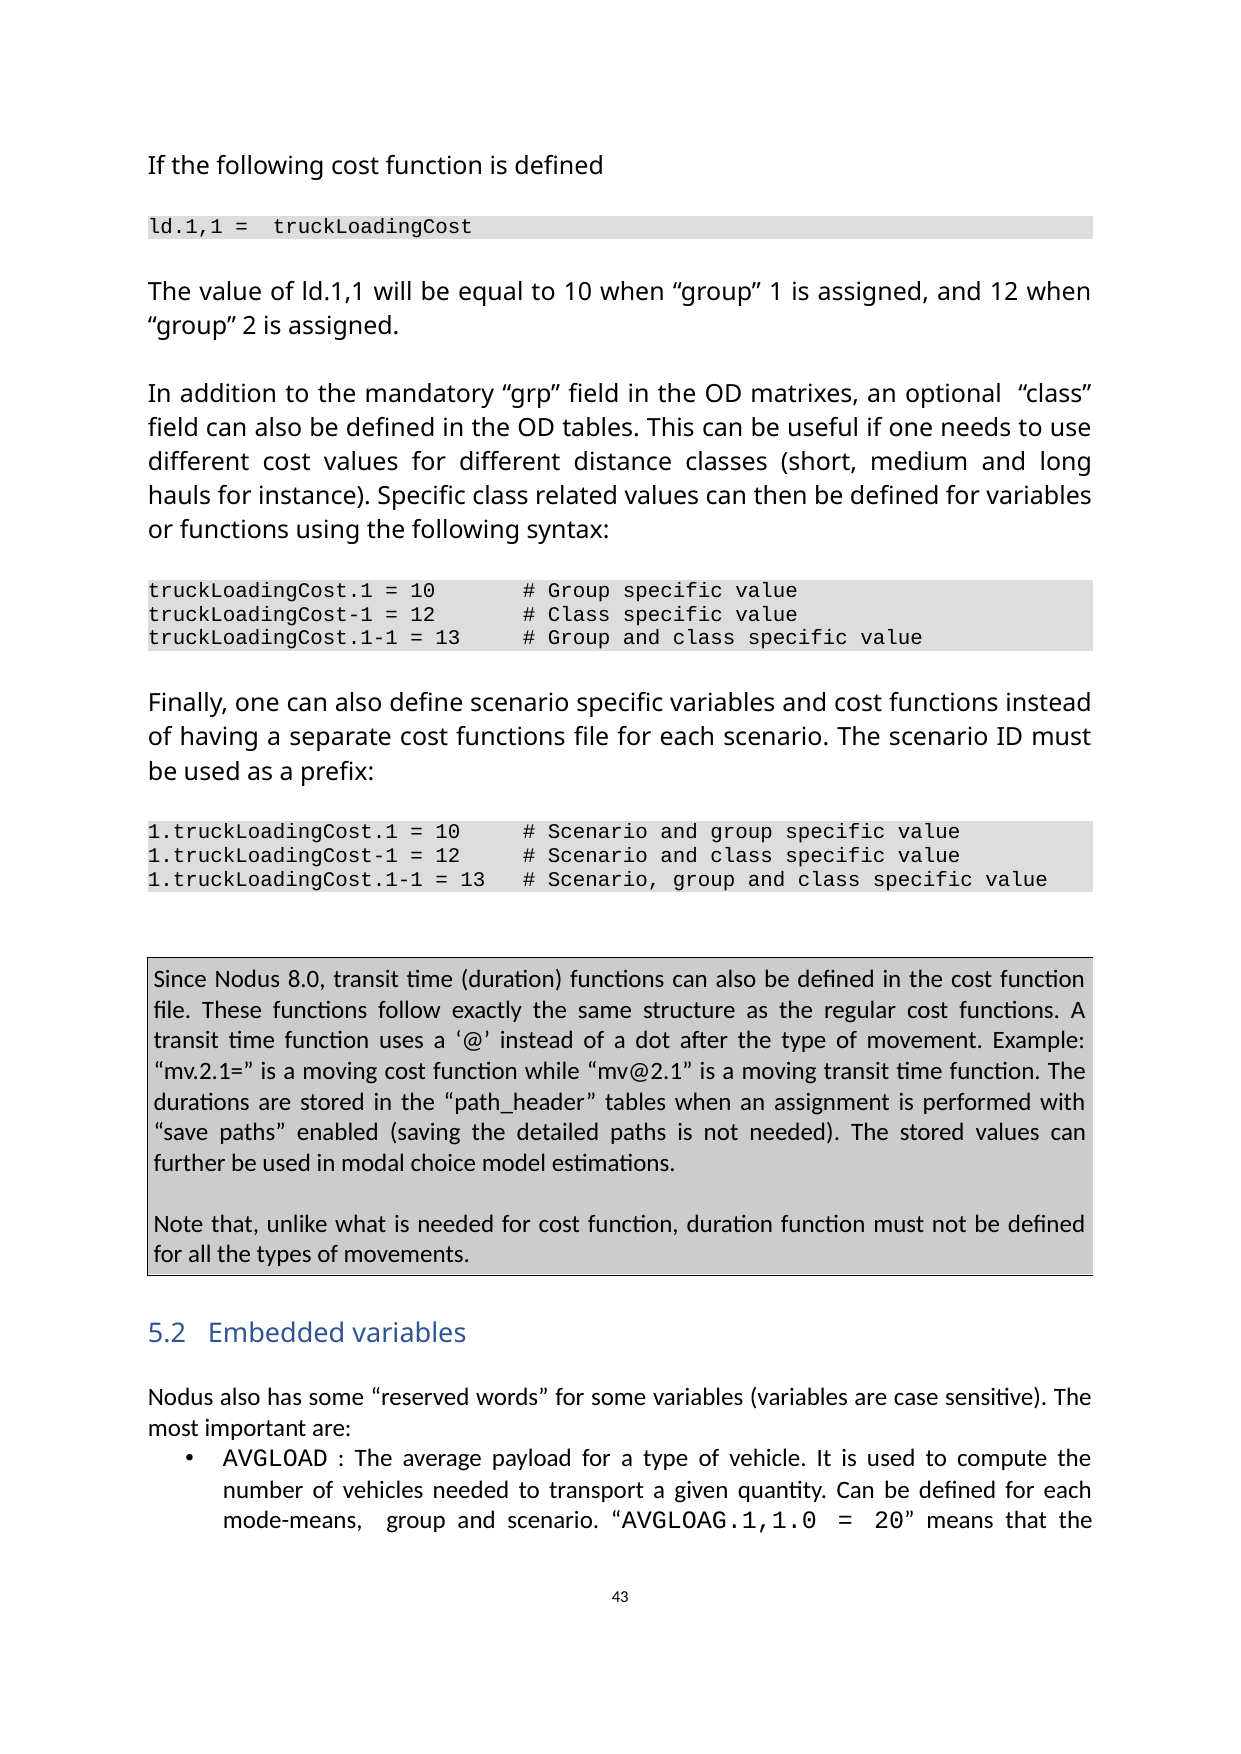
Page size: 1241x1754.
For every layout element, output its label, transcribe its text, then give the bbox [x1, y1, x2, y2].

text truckLoadingCost.1-1 = 13 # Group and class specific value [148, 627, 1093, 651]
text ld.1,1 = truckLoadingCost [148, 216, 1093, 239]
text Nodus also has some “reserved words” for some variables (variables are case sensitive). The most important are: [148, 1381, 1093, 1442]
subtitle Embedded variables [148, 1314, 1093, 1351]
text 1.truckLoadingCost.1 = 10 # Scenario and group specific value [148, 821, 1093, 845]
text truckLoadingCost-1 = 12 # Class specific value [148, 604, 1093, 627]
text If the following cost function is defined [148, 148, 1093, 182]
text Finally, one can also define scenario specific variables and cost functions instead of having a separate cost functions file for each scenario. The scenario ID must be used as a prefix: [148, 685, 1093, 787]
table_header Since Nodus 8.0, transit time (duration) functions can also be defined in the cost function file. These functions follow exactly the same structure as the regular cost functions. A transit time function uses a ‘@’ instead of a dot after the type of movement. Example: “mv.2.1=” is a moving cost function while “mv@2.1” is a moving transit time function. The durations are stored in the “path_header” tables when an assignment is performed with “save paths” enabled (saving the detailed paths is not needed). The stored values can further be used in modal choice model estimations. Note that, unlike what is needed for cost function, duration function must not be defined for all the types of movements. [148, 958, 1093, 1274]
text 1.truckLoadingCost-1 = 12 # Scenario and class specific value [148, 845, 1093, 868]
text The value of ld.1,1 will be equal to 10 when “group” 1 is assigned, and 12 when “group” 2 is assigned. [148, 273, 1093, 342]
list AVGLOAD : The average payload for a type of vehicle. It is used to compute the number of vehicles needed to transport a given quantity. Can be defined for each mode-means, group and scenario. “AVGLOAG.1,1.0 = 20” means that the [185, 1442, 1093, 1536]
text truckLoadingCost.1 = 10 # Group specific value [148, 580, 1093, 604]
text 1.truckLoadingCost.1-1 = 13 # Scenario, group and class specific value [148, 868, 1093, 892]
text In addition to the mandatory “grp” field in the OD matrixes, an optional “class” field can also be defined in the OD tables. This can be useful if one needs to use different cost values for different distance classes (short, medium and long hauls for instance). Specific class related values can then be defined for variables or functions using the following syntax: [148, 376, 1093, 546]
